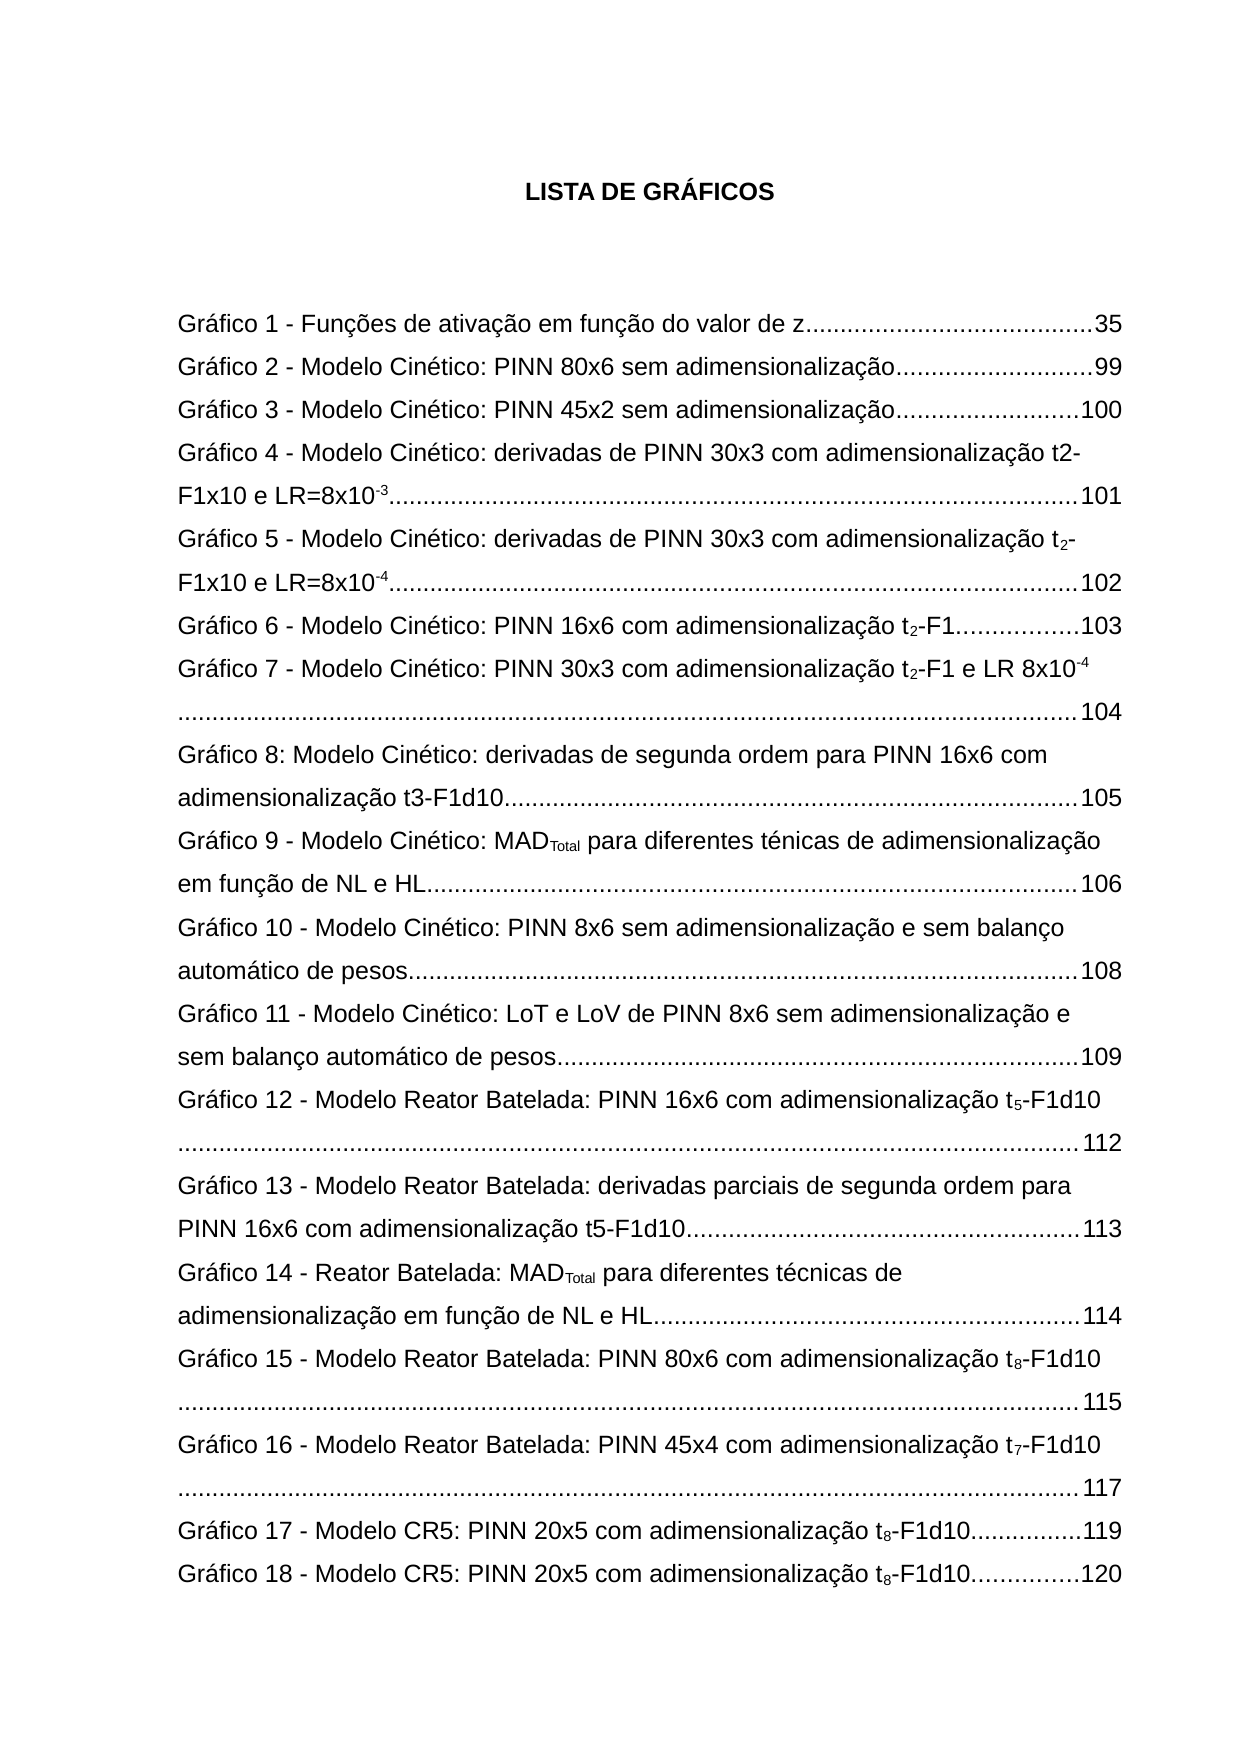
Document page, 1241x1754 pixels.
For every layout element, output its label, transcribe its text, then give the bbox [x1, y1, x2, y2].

text Gráfico 12 - Modelo Reator Batelada: PINN 16x6 com adimensionalização t5-F1d10 112 [177, 1085, 1122, 1157]
text Gráfico 10 - Modelo Cinético: PINN 8x6 sem adimensionalização e sem balanço automático de pesos 108 [177, 913, 1122, 984]
subtitle LISTA DE GRÁFICOS [177, 177, 1122, 206]
text Gráfico 1 - Funções de ativação em função do valor de z 35 [177, 309, 1122, 338]
text Gráfico 18 - Modelo CR5: PINN 20x5 com adimensionalização t8-F1d10 120 [177, 1559, 1122, 1588]
text Gráfico 14 - Reator Batelada: MADTotal para diferentes técnicas de adimensionalização em função de NL e HL 114 [177, 1258, 1122, 1329]
text Gráfico 17 - Modelo CR5: PINN 20x5 com adimensionalização t8-F1d10 119 [177, 1516, 1122, 1545]
text Gráfico 4 - Modelo Cinético: derivadas de PINN 30x3 com adimensionalização t2-F1x10 e LR=8x10-3 101 [177, 438, 1122, 510]
text Gráfico 13 - Modelo Reator Batelada: derivadas parciais de segunda ordem para PINN 16x6 com adimensionalização t5-F1d10 113 [177, 1171, 1122, 1243]
text Gráfico 16 - Modelo Reator Batelada: PINN 45x4 com adimensionalização t7-F1d10 117 [177, 1430, 1122, 1502]
text Gráfico 7 - Modelo Cinético: PINN 30x3 com adimensionalização t2-F1 e LR 8x10-4 104 [177, 654, 1122, 726]
text Gráfico 5 - Modelo Cinético: derivadas de PINN 30x3 com adimensionalização t2-F1x10 e LR=8x10-4 102 [177, 524, 1122, 596]
text Gráfico 6 - Modelo Cinético: PINN 16x6 com adimensionalização t2-F1 103 [177, 611, 1122, 639]
text Gráfico 15 - Modelo Reator Batelada: PINN 80x6 com adimensionalização t8-F1d10 115 [177, 1344, 1122, 1416]
text Gráfico 9 - Modelo Cinético: MADTotal para diferentes ténicas de adimensionalização em função de NL e HL 106 [177, 826, 1122, 898]
text Gráfico 3 - Modelo Cinético: PINN 45x2 sem adimensionalização 100 [177, 395, 1122, 424]
text Gráfico 2 - Modelo Cinético: PINN 80x6 sem adimensionalização 99 [177, 352, 1122, 381]
text Gráfico 11 - Modelo Cinético: LoT e LoV de PINN 8x6 sem adimensionalização e sem balanço automático de pesos 109 [177, 999, 1122, 1071]
text Gráfico 8: Modelo Cinético: derivadas de segunda ordem para PINN 16x6 com adimensionalização t3-F1d10 105 [177, 740, 1122, 812]
